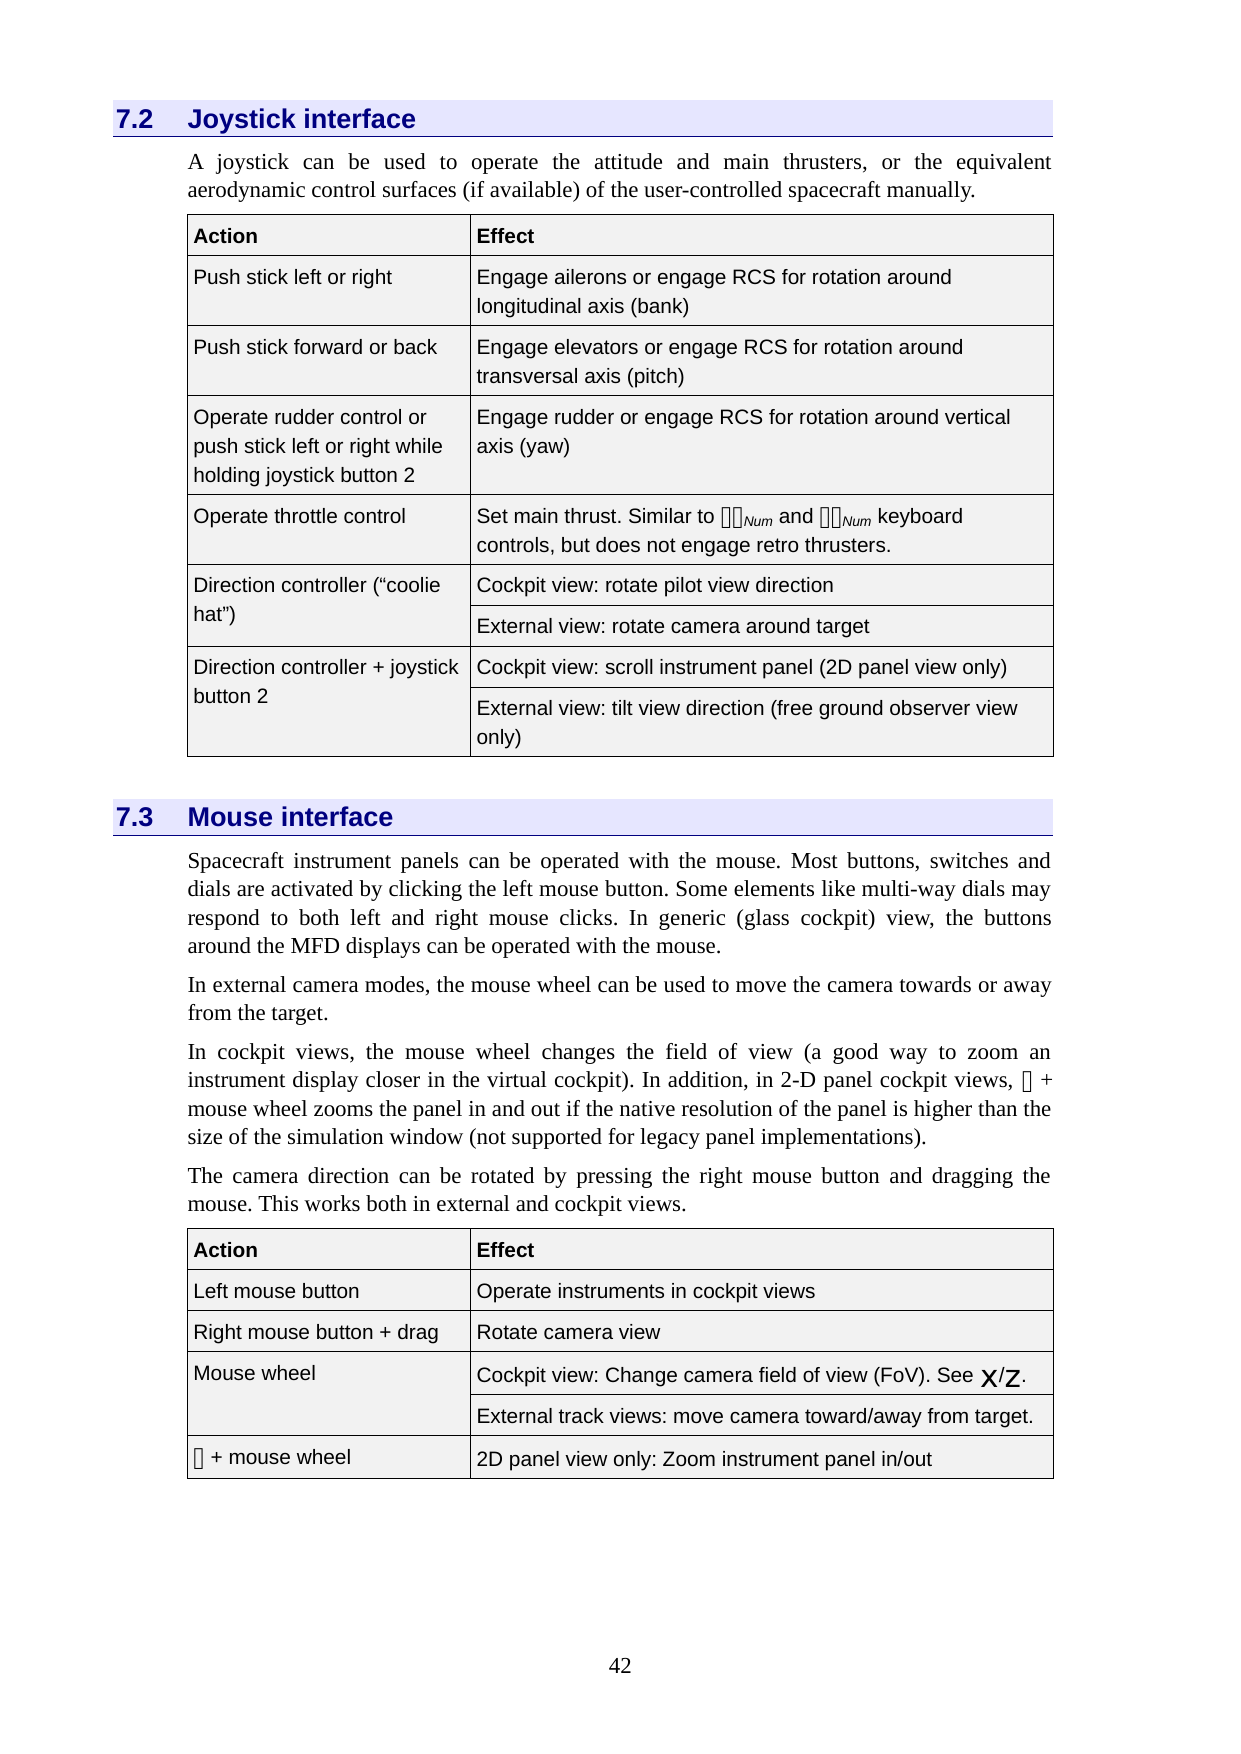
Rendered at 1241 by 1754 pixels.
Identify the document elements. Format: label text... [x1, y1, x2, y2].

text A joystick can be used to operate the attitude and main thrusters, or the equivalent aerodynamic control surfaces (if available) of the user-controlled spacecraft manually. [187, 147, 1053, 204]
subtitle Joystick interface [113, 100, 1053, 136]
table_cell External view: tilt view direction (free ground observer view only) [471, 688, 1053, 756]
table_cell Push stick left or right [188, 256, 470, 325]
table_header Effect [471, 1229, 1053, 1269]
table_cell Operate rudder control or push stick left or right while holding joystick button 2 [188, 396, 470, 494]
table_cell Cockpit view: scroll instrument panel (2D panel view only) [471, 647, 1053, 687]
table_cell Engage rudder or engage RCS for rotation around vertical axis (yaw) [471, 396, 1053, 494]
table_cell Mouse wheel [188, 1352, 470, 1435]
text Spacecraft instrument panels can be operated with the mouse. Most buttons, switches and dials are activated by clicking the left mouse button. Some elements like multi-way dials may respond to both left and right mouse clicks. In generic (glass cockpit) view, the buttons around the MFD displays can be operated with the mouse. [187, 846, 1053, 959]
text In external camera modes, the mouse wheel can be used to move the camera towards or away from the target. [187, 969, 1053, 1026]
table_cell Push stick forward or back [188, 326, 470, 395]
table_cell Operate instruments in cockpit views [471, 1270, 1053, 1310]
table_cell 2D panel view only: Zoom instrument panel in/out [471, 1436, 1053, 1478]
text The camera direction can be rotated by pressing the right mouse button and dragging the mouse. This works both in external and cockpit views. [187, 1161, 1053, 1217]
table_cell Direction controller + joystick button 2 [188, 647, 470, 756]
table_cell External track views: move camera toward/away from target. [471, 1395, 1053, 1435]
table_cell Left mouse button [188, 1270, 470, 1310]
table_header Action [188, 215, 470, 255]
text In cockpit views, the mouse wheel changes the field of view (a good way to zoom an instrument display closer in the virtual cockpit). In addition, in 2-D panel cockpit views,  + mouse wheel zooms the panel in and out if the native resolution of the panel is higher than the size of the simulation window (not supported for legacy panel implementations). [187, 1037, 1053, 1150]
table_cell Right mouse button + drag [188, 1311, 470, 1351]
table_cell Engage ailerons or engage RCS for rotation around longitudinal axis (bank) [471, 256, 1053, 325]
table_header Effect [471, 215, 1053, 255]
table_cell Set main thrust. Similar to Num and Num keyboard controls, but does not engage retro thrusters. [471, 495, 1053, 564]
table_cell Cockpit view: rotate pilot view direction [471, 565, 1053, 605]
table_cell Cockpit view: Change camera field of view (FoV). See x/z. [471, 1352, 1053, 1394]
table_cell Direction controller (“coolie hat”) [188, 565, 470, 646]
table_cell Operate throttle control [188, 495, 470, 564]
table_header Action [188, 1229, 470, 1269]
table_cell Engage elevators or engage RCS for rotation around transversal axis (pitch) [471, 326, 1053, 395]
table_cell  + mouse wheel [188, 1436, 470, 1478]
table_cell External view: rotate camera around target [471, 606, 1053, 646]
table_cell Rotate camera view [471, 1311, 1053, 1351]
subtitle Mouse interface [113, 799, 1053, 835]
